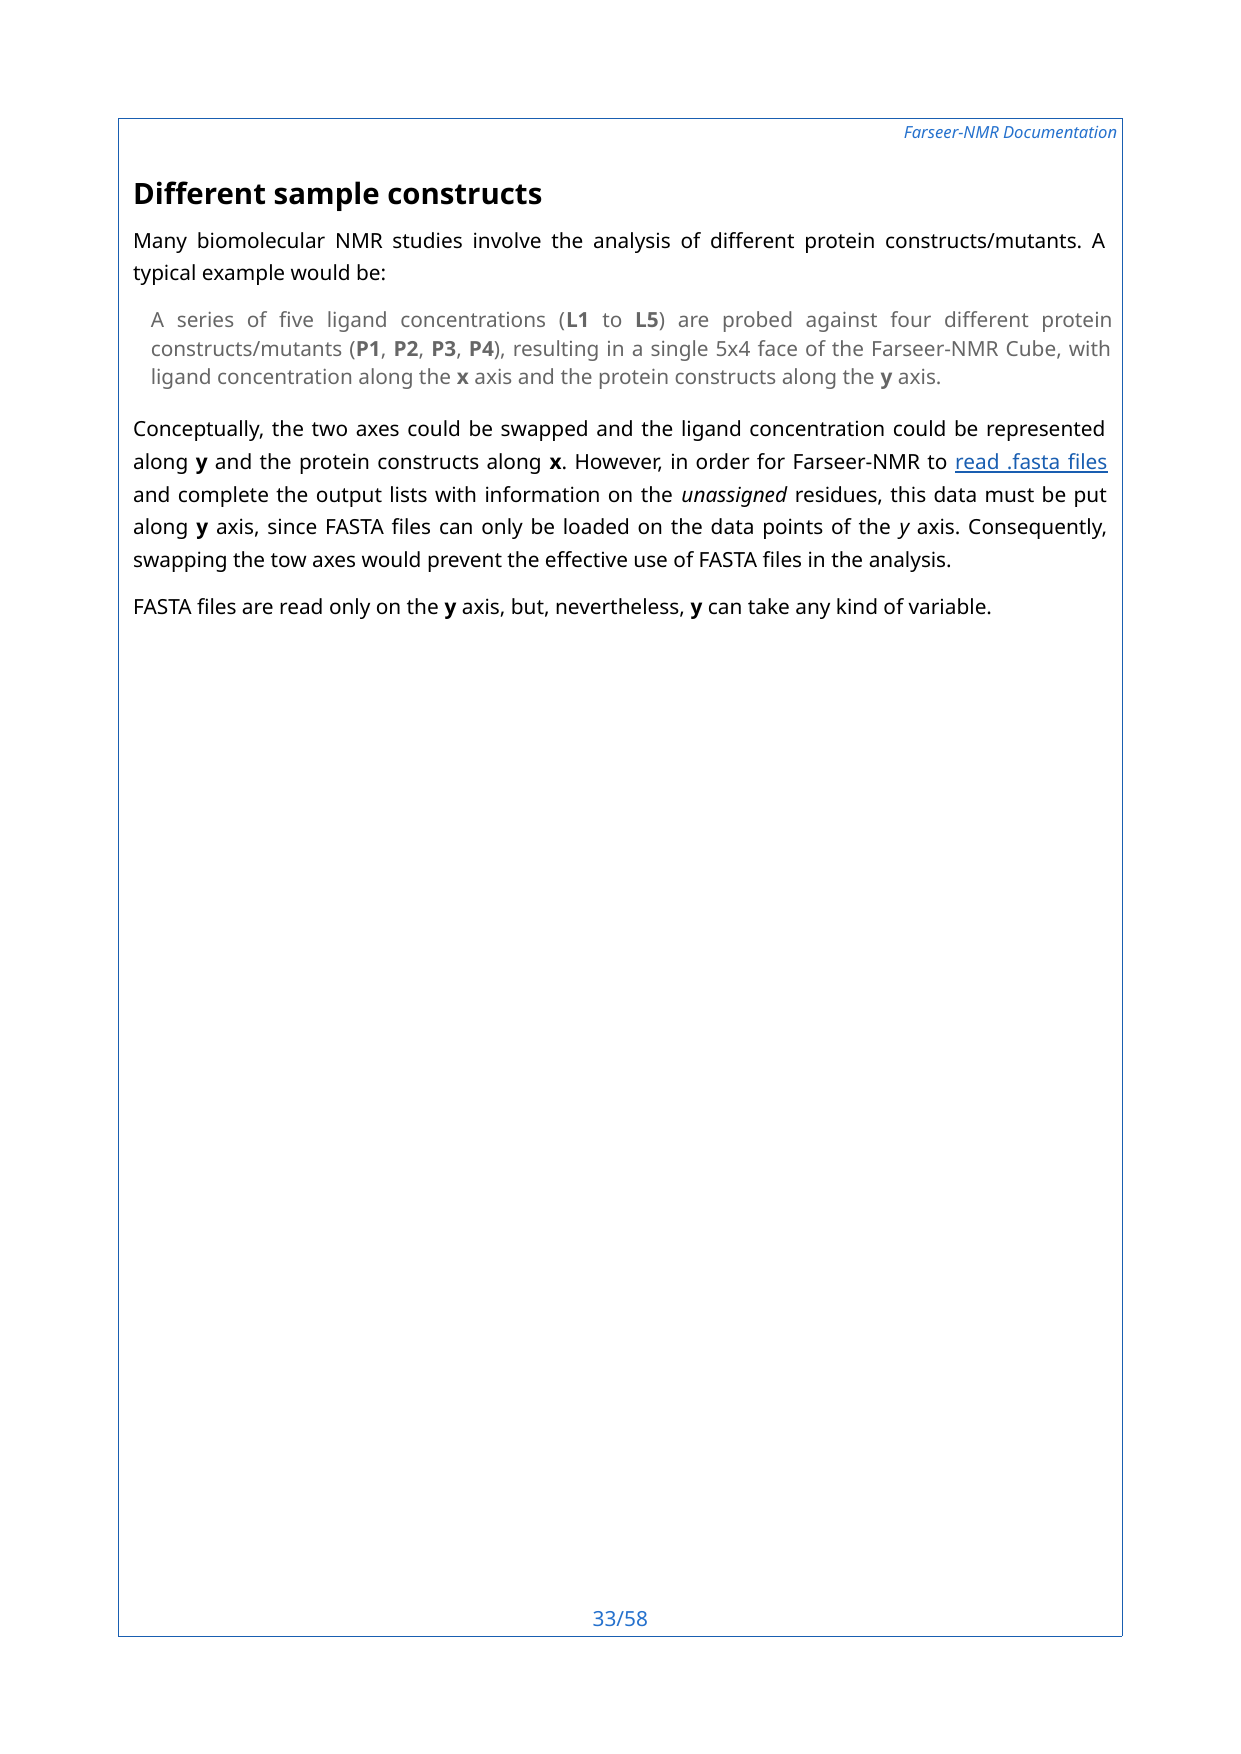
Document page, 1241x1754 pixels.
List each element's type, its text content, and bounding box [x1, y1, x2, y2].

text Many biomolecular NMR studies involve the analysis of different protein constructs/mutants. A typical example would be: [133, 226, 1107, 287]
text Conceptually, the two axes could be swapped and the ligand concentration could be represented along y and the protein constructs along x. However, in order for Farseer-NMR to read .fasta files and complete the output lists with information on the unassigned residues, this data must be put along y axis, since FASTA files can only be loaded on the data points of the y axis. Consequently, swapping the tow axes would prevent the effective use of FASTA files in the analysis. [133, 414, 1107, 573]
subtitle Different sample constructs [133, 173, 1119, 213]
text FASTA files are read only on the y axis, but, nevertheless, y can take any kind of variable. [133, 592, 1107, 621]
text A series of five ligand concentrations (L1 to L5) are probed against four different protein constructs/mutants (P1, P2, P3, P4), resulting in a single 5x4 face of the Farseer-NMR Cube, with ligand concentration along the x axis and the protein constructs along the y axis. [151, 306, 1113, 391]
